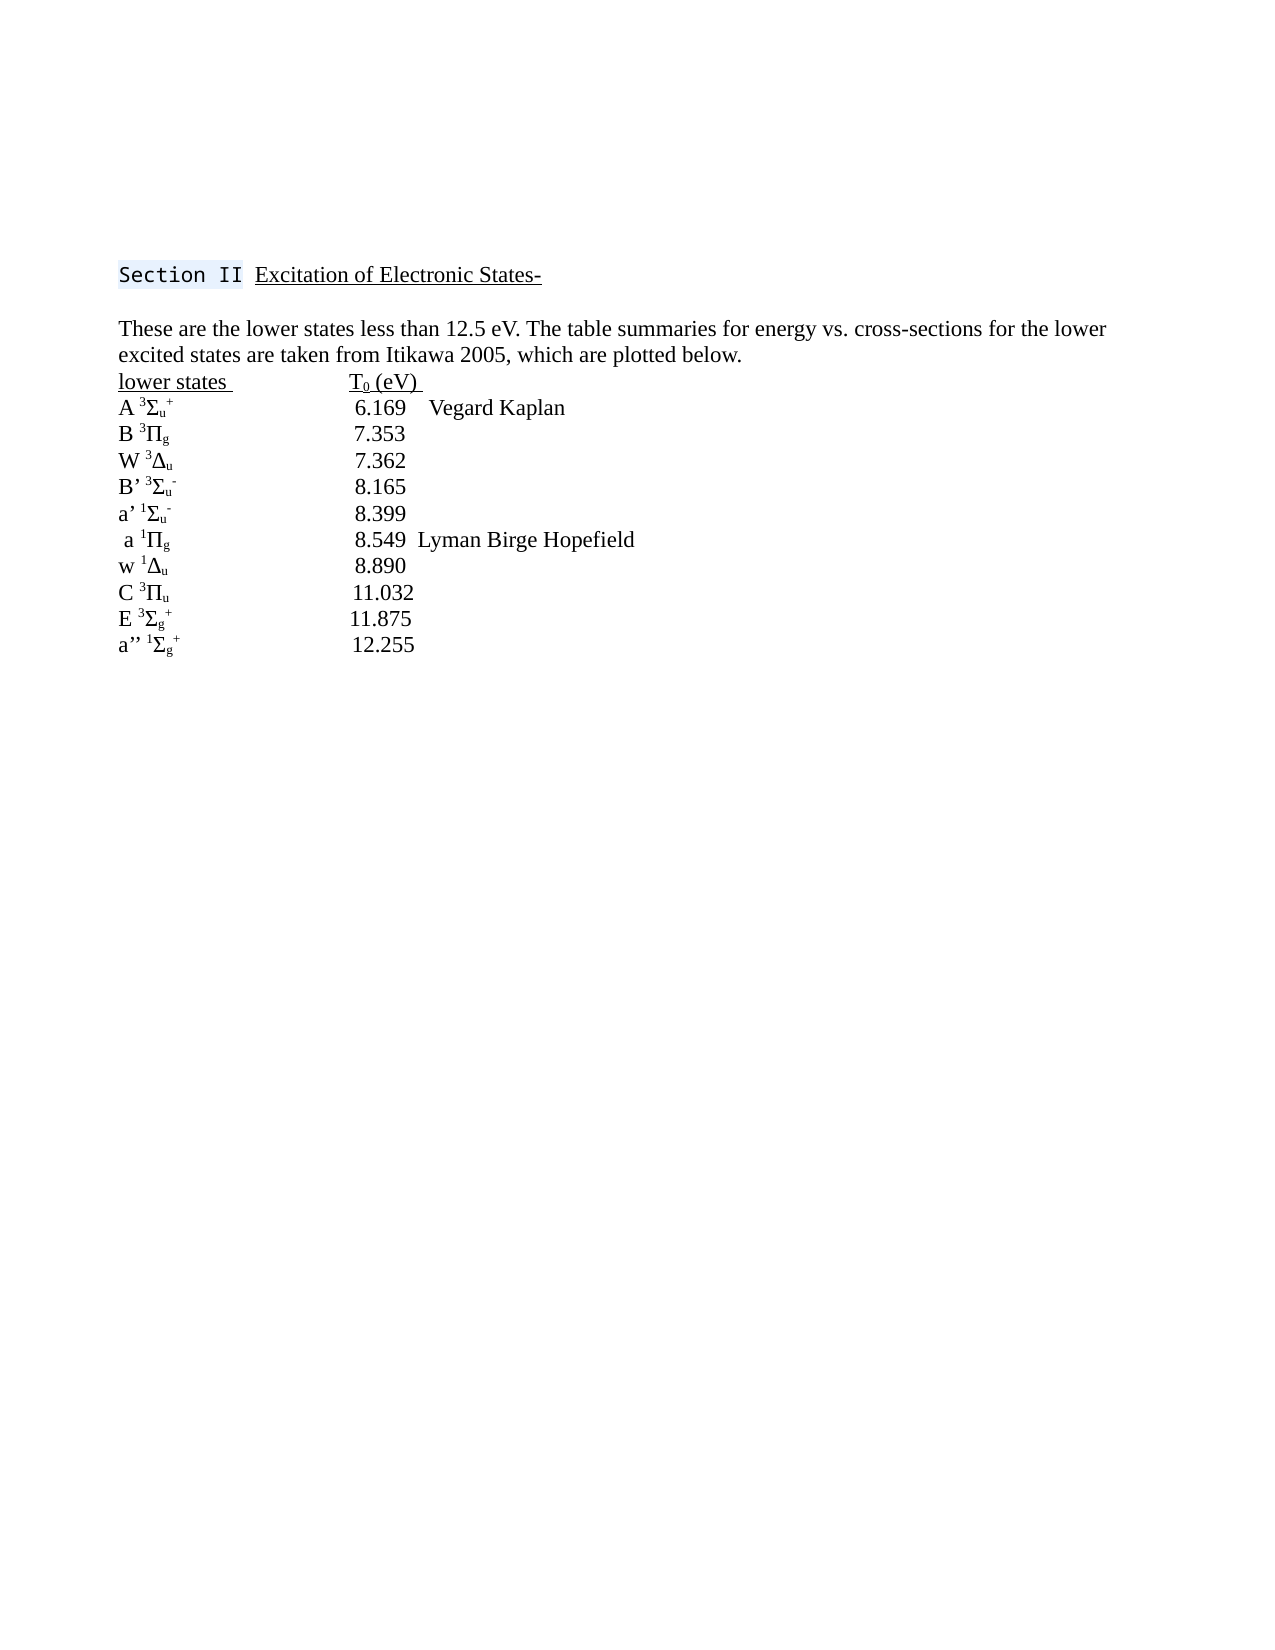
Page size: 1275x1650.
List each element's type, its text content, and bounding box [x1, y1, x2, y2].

text a’’ 1Σg+ 12.255 [118, 631, 1157, 658]
text C 3Пu 11.032 [118, 579, 1157, 605]
text W 3∆u 7.362 [118, 447, 1157, 473]
text a 1Пg 8.549 Lyman Birge Hopefield [118, 526, 1157, 552]
text Section II Excitation of Electronic States- [118, 260, 1157, 289]
text a’ 1Σu- 8.399 [118, 499, 1157, 526]
text lower states T0 (eV) [118, 368, 1157, 394]
text E 3Σg+ 11.875 [118, 605, 1157, 631]
text B 3Пg 7.353 [118, 421, 1157, 447]
text A 3Σu+ 6.169 Vegard Kaplan [118, 394, 1157, 421]
text w 1∆u 8.890 [118, 552, 1157, 579]
text B’ 3Σu- 8.165 [118, 473, 1157, 499]
text These are the lower states less than 12.5 eV. The table summaries for energy vs. cross-sections for the lower excited states are taken from Itikawa 2005, which are plotted below. [118, 315, 1157, 368]
